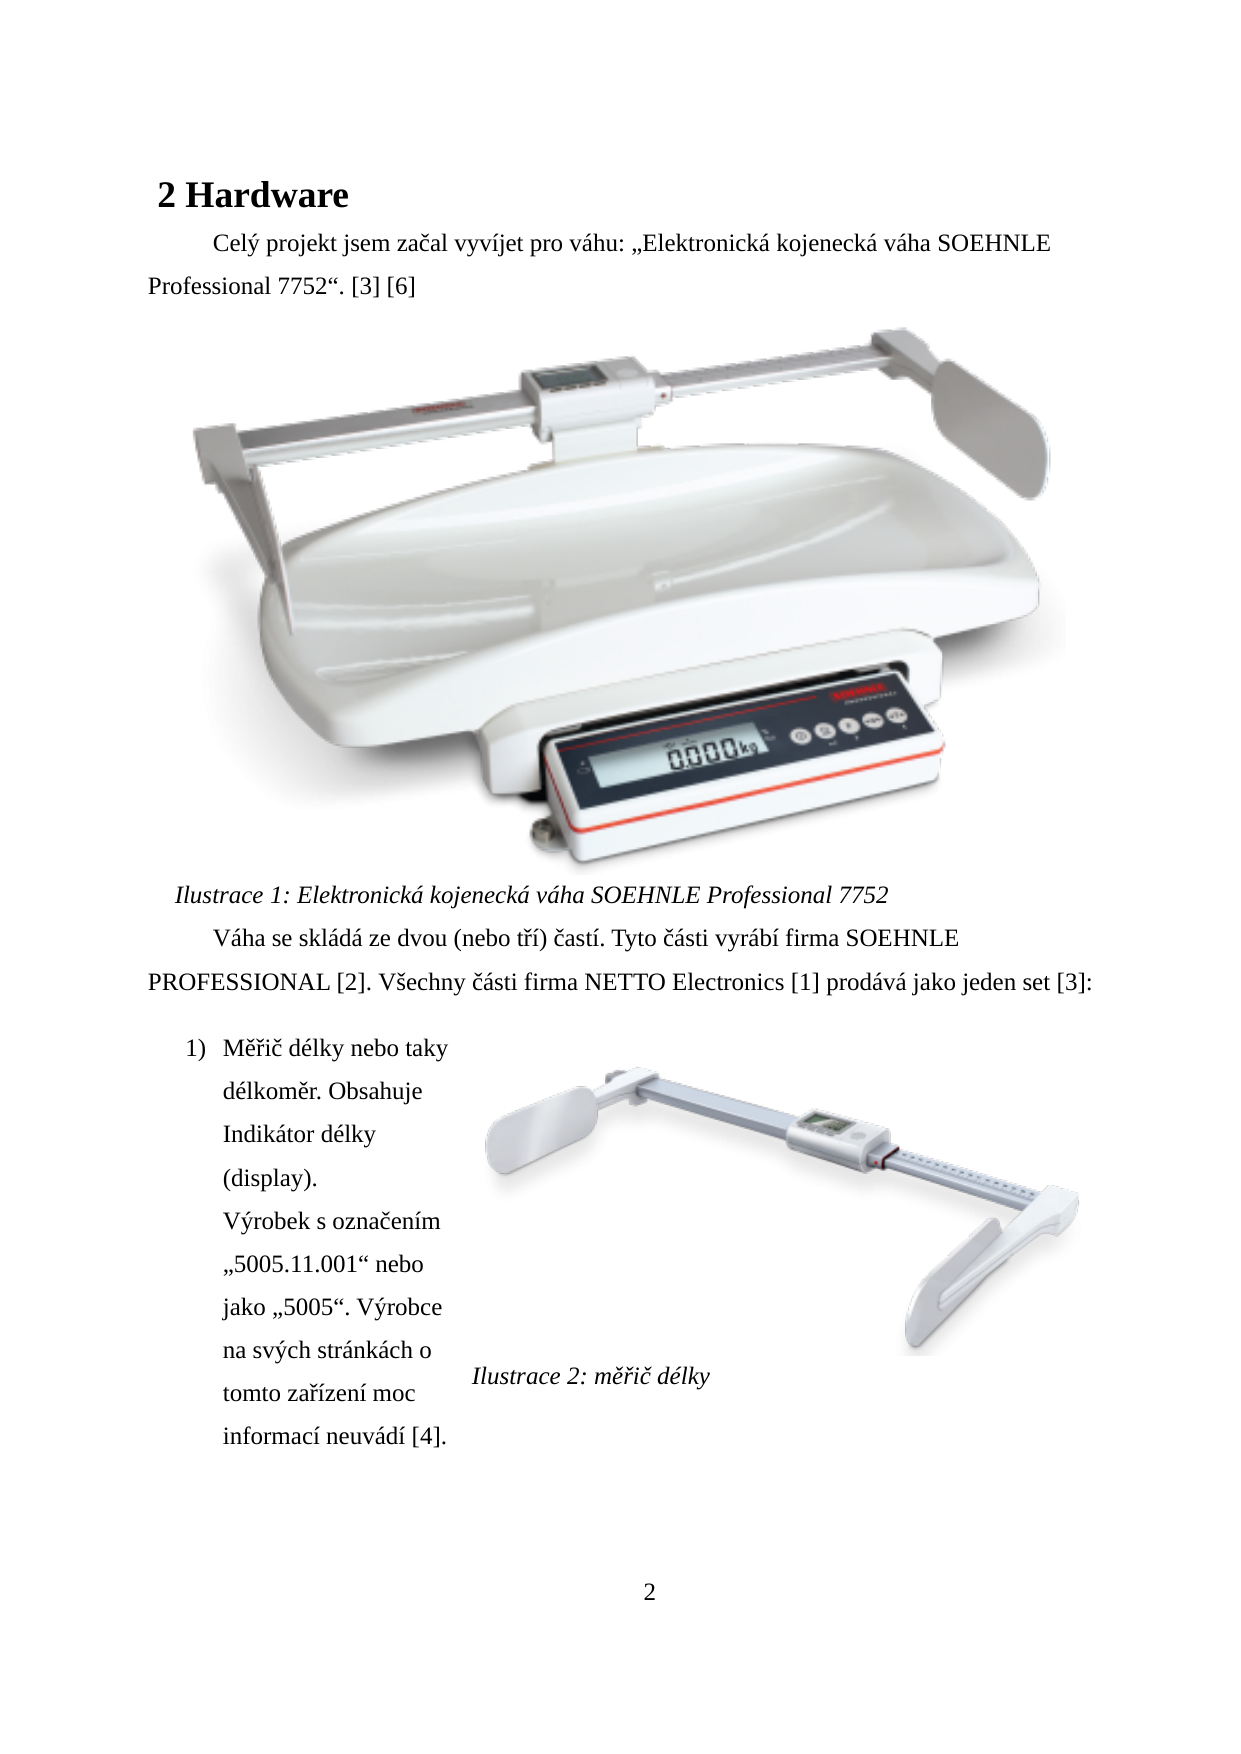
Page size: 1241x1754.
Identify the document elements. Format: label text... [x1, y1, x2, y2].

text Celý projekt jsem začal vyvíjet pro váhu: „Elektronická kojenecká váha SOEHNLE Professional 7752“. [3] [6] [148, 228, 1093, 300]
list Měřič délky nebo taky délkoměr. Obsahuje Indikátor délky (display). Výrobek s označením „5005.11.001“ nebo jako „5005“. Výrobce na svých stránkách o tomto zařízení moc informací neuvádí [4]. [185, 1033, 1093, 1450]
text Ilustrace 1: Elektronická kojenecká váha SOEHNLE Professional 7752 [174, 875, 1066, 909]
subtitle Hardware [148, 172, 1093, 216]
text Váha se skládá ze dvou (nebo tří) častí. Tyto části vyrábí firma SOEHNLE PROFESSIONAL [2]. Všechny části firma NETTO Electronics [1] prodává jako jeden set [3]: [148, 338, 1093, 995]
list Ilustrace 2: měřič délky [472, 1356, 1090, 1390]
picture [471, 1045, 1091, 1356]
picture [174, 313, 1066, 875]
text [174, 301, 1066, 313]
